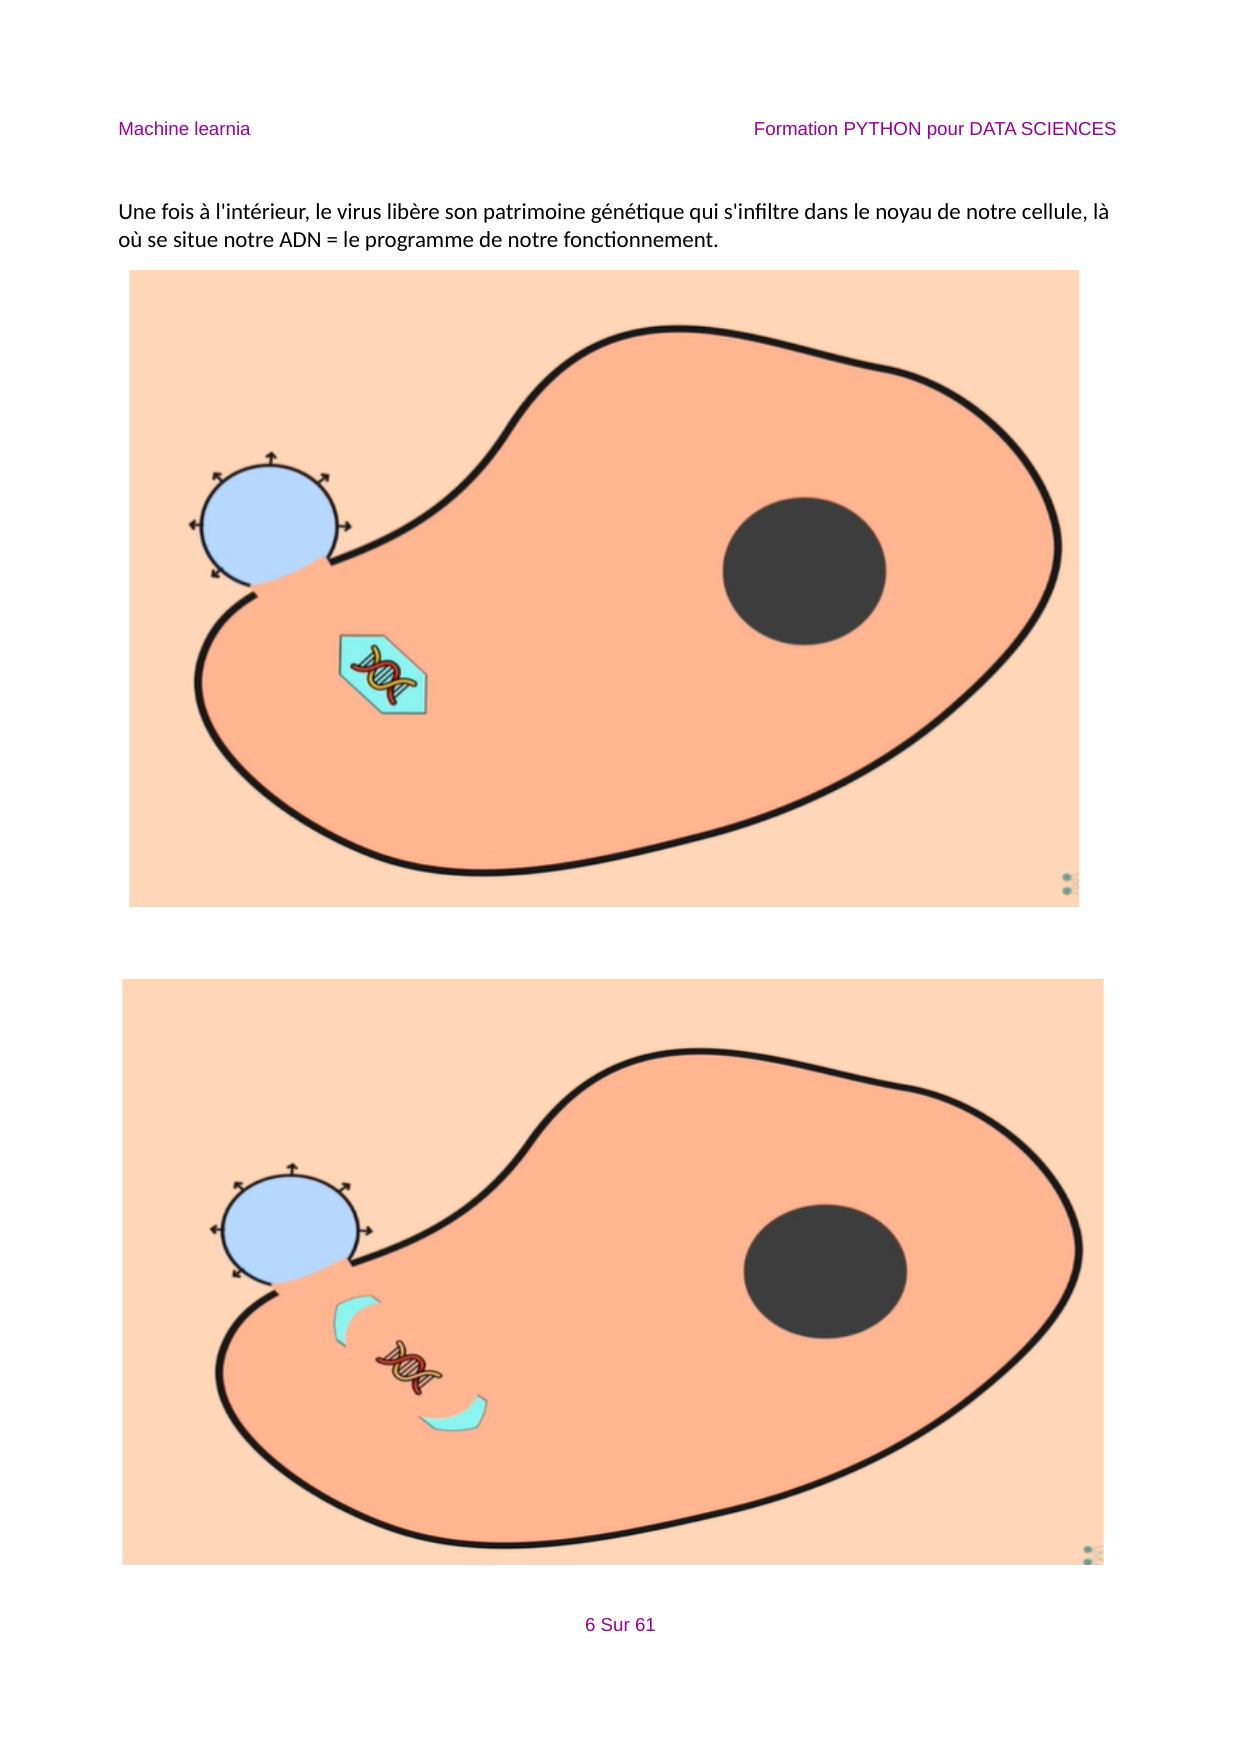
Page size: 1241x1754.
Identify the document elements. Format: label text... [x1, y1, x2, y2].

picture [122, 979, 1104, 1565]
text Une fois à l'intérieur, le virus libère son patrimoine génétique qui s'infiltre dans le noyau de notre cellule, là où se situe notre ADN = le programme de notre fonctionnement. [118, 197, 1122, 253]
picture [129, 270, 1080, 907]
